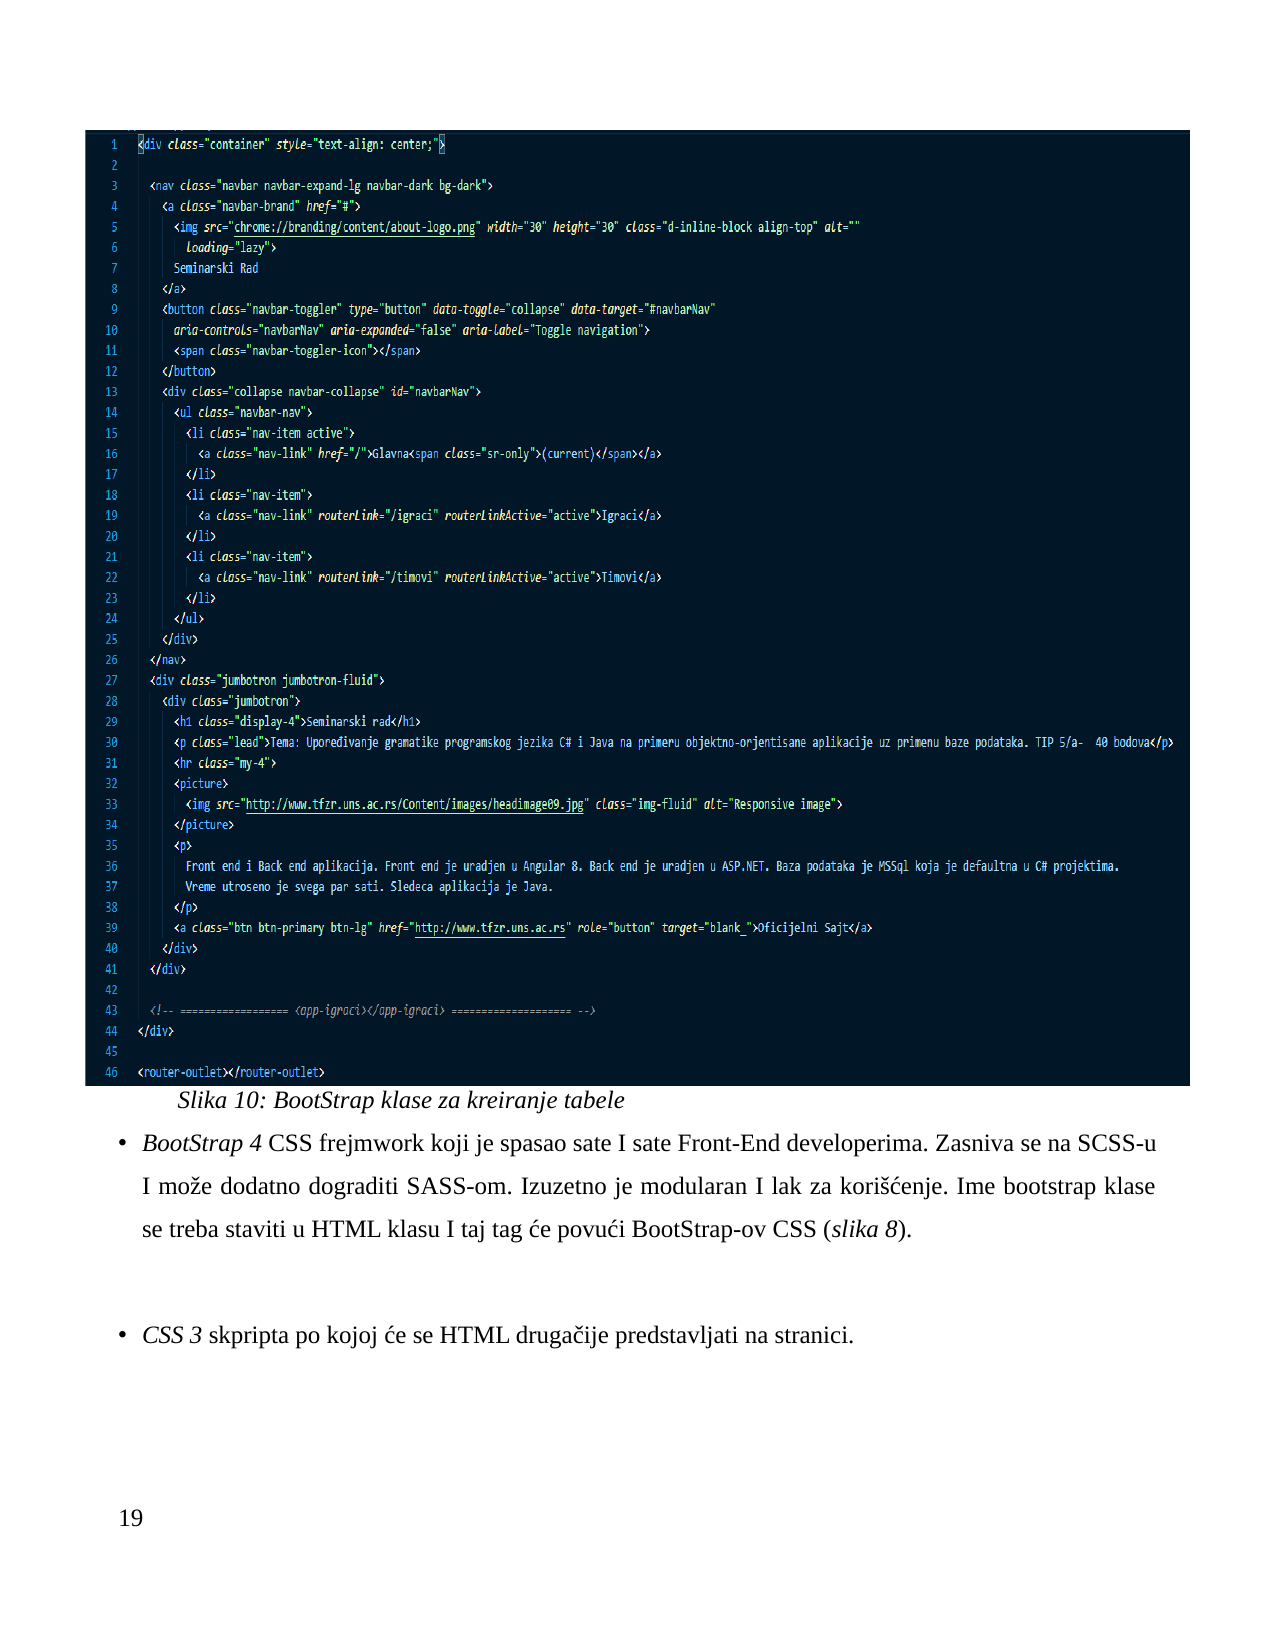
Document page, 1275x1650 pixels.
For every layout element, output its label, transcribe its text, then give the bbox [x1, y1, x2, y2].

list BootStrap 4 CSS frejmwork koji je spasao sate I sate Front-End developerima. Zasniva se na SCSS-u I može dodatno dograditi SASS-om. Izuzetno je modularan I lak za korišćenje. Ime bootstrap klase se treba staviti u HTML klasu I taj tag će povući BootStrap-ov CSS (slika 8). [118, 1086, 1157, 1243]
picture [85, 130, 1190, 1086]
list [118, 118, 1157, 130]
list Slika 10: BootStrap klase za kreiranje tabele [177, 1086, 1098, 1114]
list CSS 3 skpripta po kojoj će se HTML drugačije predstavljati na stranici. [118, 1320, 1157, 1348]
